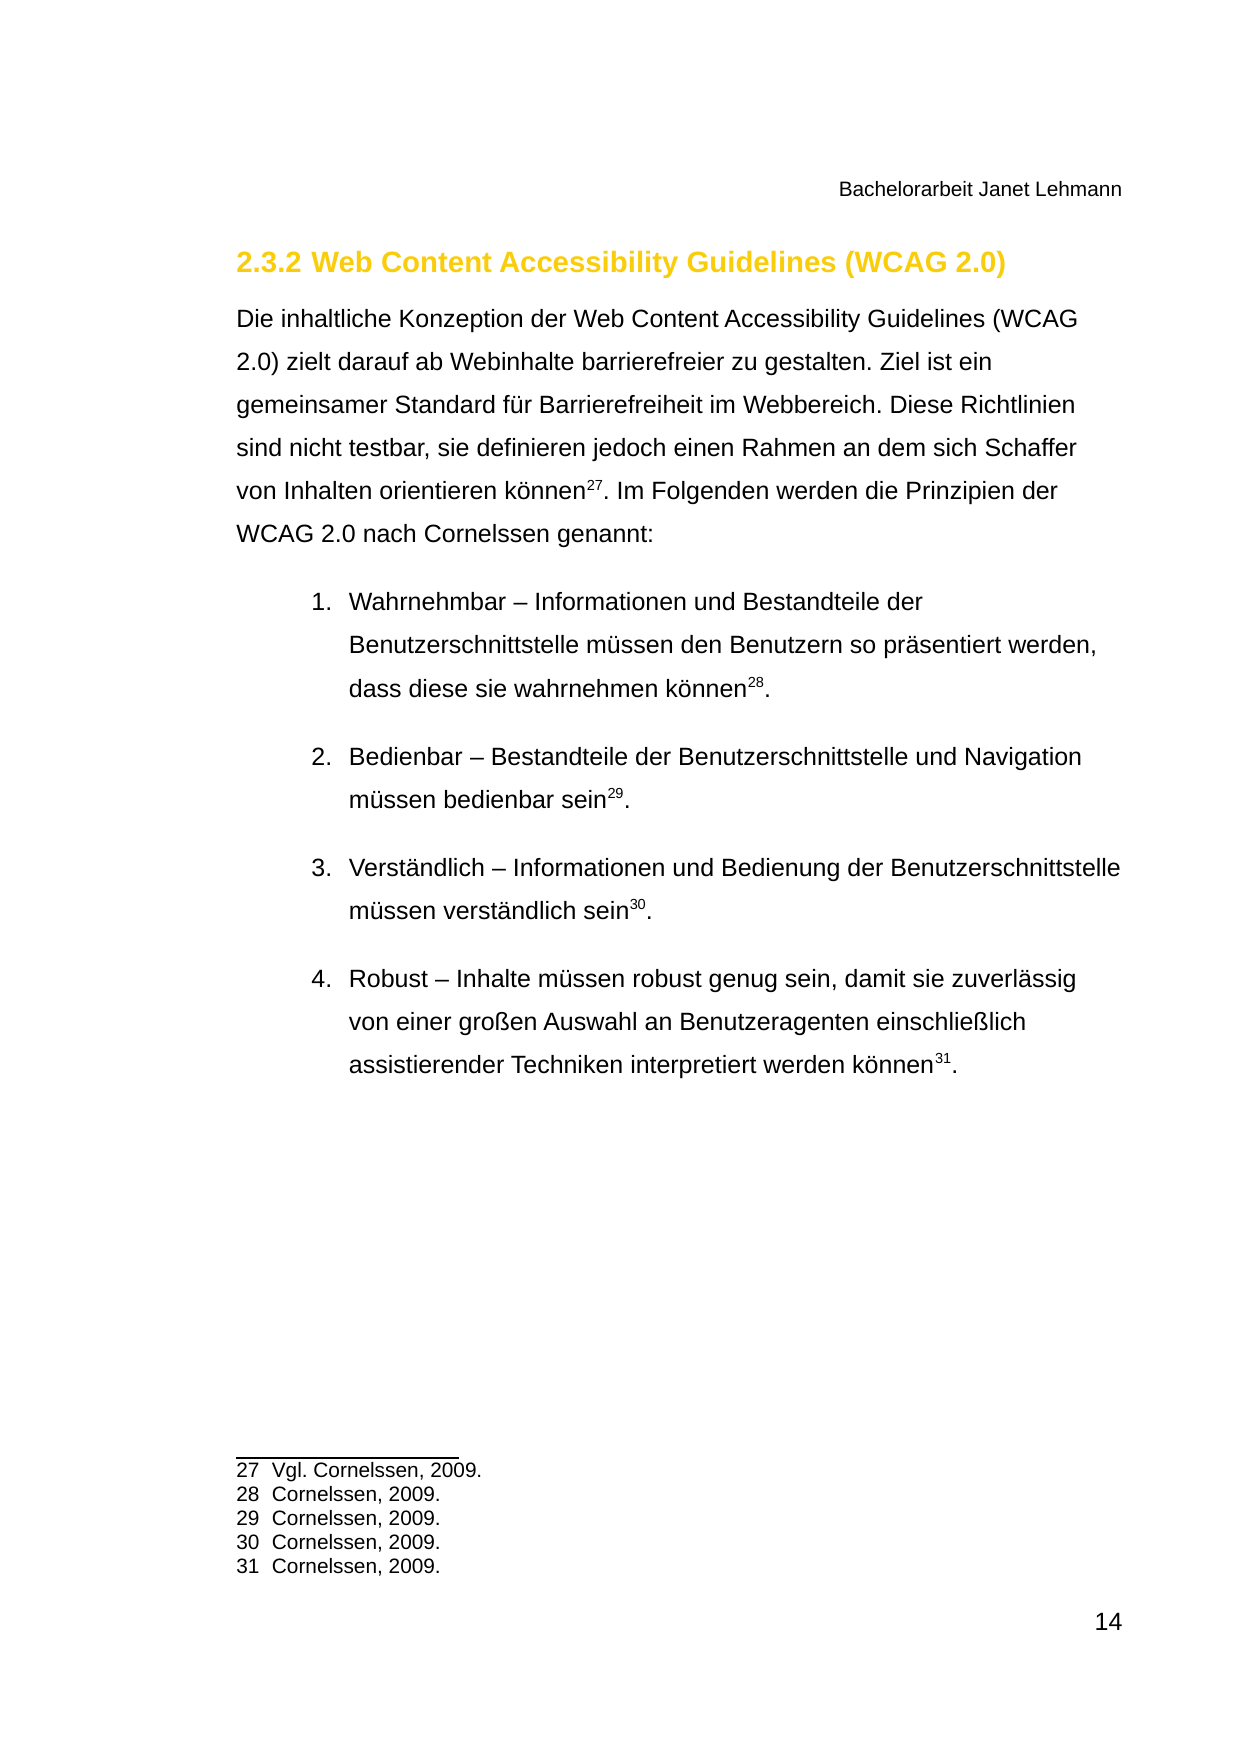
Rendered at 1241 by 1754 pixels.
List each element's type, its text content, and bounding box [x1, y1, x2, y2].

list Bedienbar – Bestandteile der Benutzerschnittstelle und Navigation müssen bedienbar sein. [311, 742, 1122, 813]
list Cornelssen, 2009. [236, 1554, 1122, 1578]
list Cornelssen, 2009. [236, 1530, 1122, 1554]
subtitle Web Content Accessibility Guidelines (WCAG 2.0) [236, 245, 1122, 279]
text Vgl. Cornelssen, 2009. [236, 1458, 1122, 1482]
text Die inhaltliche Konzeption der Web Content Accessibility Guidelines (WCAG 2.0) zielt darauf ab Webinhalte barrierefreier zu gestalten. Ziel ist ein gemeinsamer Standard für Barrierefreiheit im Webbereich. Diese Richtlinien sind nicht testbar, sie definieren jedoch einen Rahmen an dem sich Schaffer von Inhalten orientieren können. Im Folgenden werden die Prinzipien der WCAG 2.0 nach Cornelssen genannt: [236, 304, 1122, 548]
list Cornelssen, 2009. [236, 1482, 1122, 1506]
list Cornelssen, 2009. [236, 1506, 1122, 1530]
list Verständlich – Informationen und Bedienung der Benutzerschnittstelle müssen verständlich sein. [311, 853, 1122, 924]
list Wahrnehmbar – Informationen und Bestandteile der Benutzerschnittstelle müssen den Benutzern so präsentiert werden, dass diese sie wahrnehmen können. [311, 587, 1122, 702]
list Robust – Inhalte müssen robust genug sein, damit sie zuverlässig von einer großen Auswahl an Benutzeragenten einschließlich assistierender Techniken interpretiert werden können. [311, 964, 1122, 1079]
